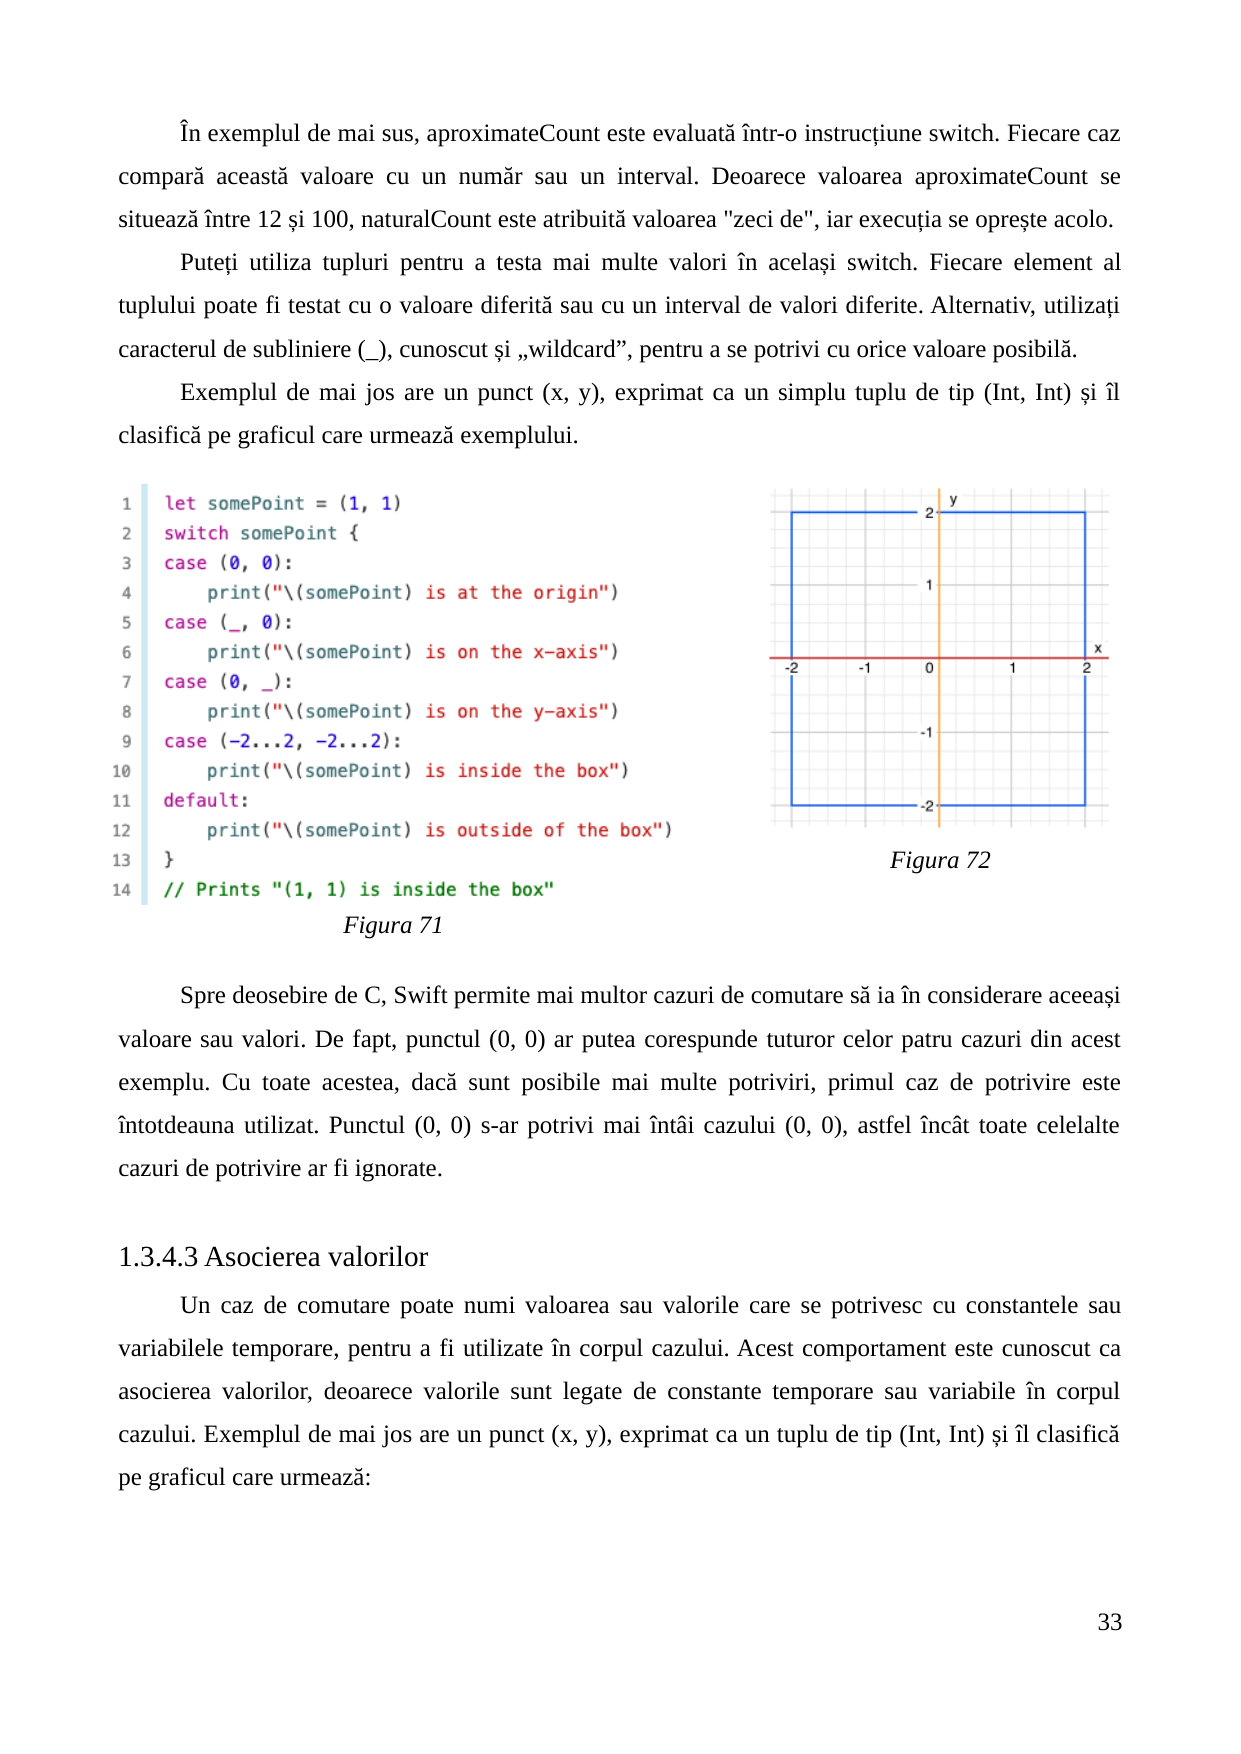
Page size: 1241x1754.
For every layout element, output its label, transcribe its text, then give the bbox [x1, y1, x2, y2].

text Un caz de comutare poate numi valoarea sau valorile care se potrivesc cu constantele sau variabilele temporare, pentru a fi utilizate în corpul cazului. Acest comportament este cunoscut ca asocierea valorilor, deoarece valorile sunt legate de constante temporare sau variabile în corpul cazului. Exemplul de mai jos are un punct (x, y), exprimat ca un tuplu de tip (Int, Int) și îl clasifică pe graficul care urmează: [118, 1290, 1122, 1491]
text Spre deosebire de C, Swift permite mai multor cazuri de comutare să ia în considerare aceeași valoare sau valori. De fapt, punctul (0, 0) ar putea corespunde tuturor celor patru cazuri din acest exemplu. Cu toate acestea, dacă sunt posibile mai multe potriviri, primul caz de potrivire este întotdeauna utilizat. Punctul (0, 0) s-ar potrivi mai întâi cazului (0, 0), astfel încât toate celelalte cazuri de potrivire ar fi ignorate. [118, 981, 1122, 1182]
text Figura 71 [113, 905, 674, 939]
text Figura 72 [756, 840, 1124, 874]
subtitle 1.3.4.3 Asocierea valorilor [118, 1239, 1122, 1273]
text Exemplul de mai jos are un punct (x, y), exprimat ca un simplu tuplu de tip (Int, Int) și îl clasifică pe graficul care urmează exemplului. [118, 377, 1122, 449]
picture [756, 475, 1125, 840]
picture [113, 475, 674, 905]
text Puteți utiliza tupluri pentru a testa mai multe valori în același switch. Fiecare element al tuplului poate fi testat cu o valoare diferită sau cu un interval de valori diferite. Alternativ, utilizați caracterul de subliniere (_), cunoscut și „wildcard”, pentru a se potrivi cu orice valoare posibilă. [118, 247, 1122, 362]
text În exemplul de mai sus, aproximateCount este evaluată într-o instrucțiune switch. Fiecare caz compară această valoare cu un număr sau un interval. Deoarece valoarea aproximateCount se situează între 12 și 100, naturalCount este atribuită valoarea "zeci de", iar execuția se oprește acolo. [118, 118, 1122, 233]
